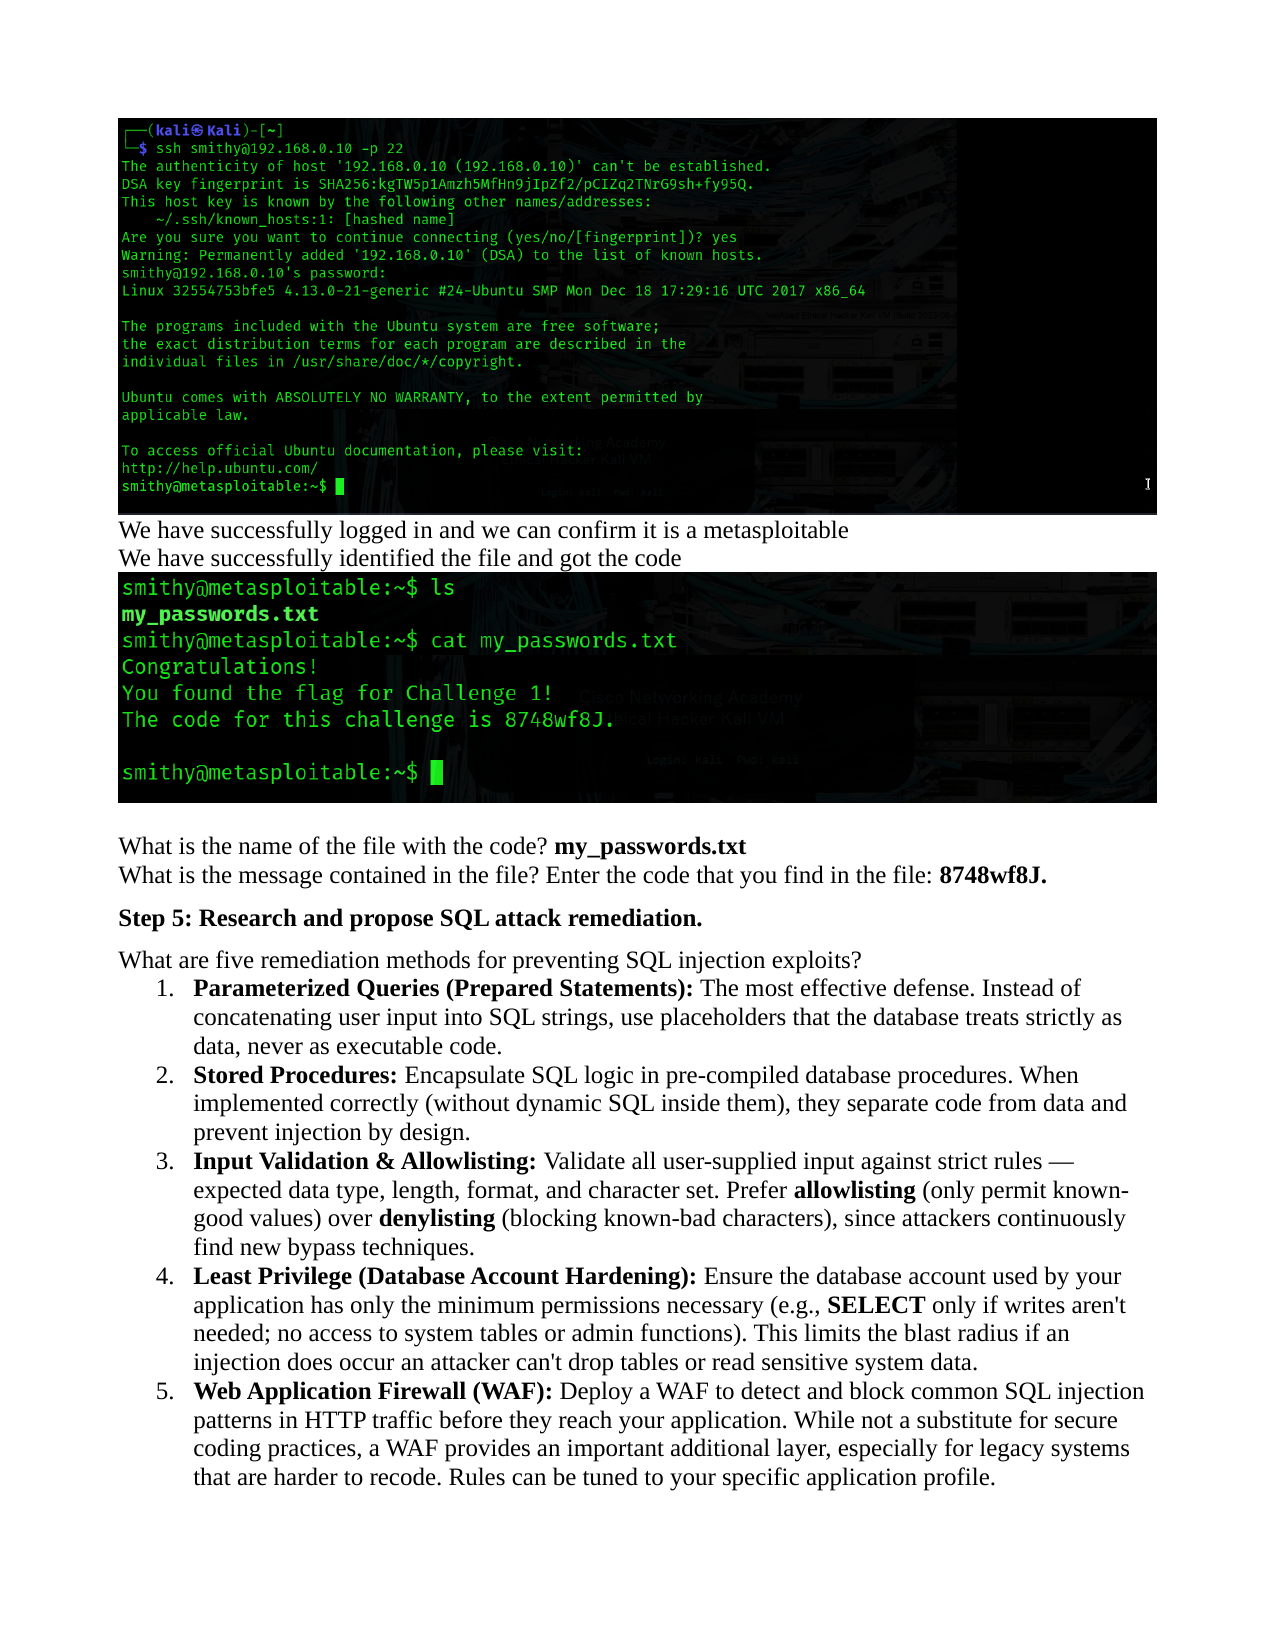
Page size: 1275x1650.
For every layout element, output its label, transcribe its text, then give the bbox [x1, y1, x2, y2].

text What is the name of the file with the code? my_passwords.txt [118, 831, 1157, 860]
text What is the message contained in the file? Enter the code that you find in the file: 8748wf8J. [118, 860, 1157, 889]
picture [118, 572, 1157, 803]
text We have successfully logged in and we can confirm it is a metasploitable [118, 515, 1157, 543]
list Least Privilege (Database Account Hardening): Ensure the database account used by your application has only the minimum permissions necessary (e.g., SELECT only if writes aren't needed; no access to system tables or admin functions). This limits the blast radius if an injection does occur an attacker can't drop tables or read sensitive system data. [156, 1261, 1157, 1376]
list Parameterized Queries (Prepared Statements): The most effective defense. Instead of concatenating user input into SQL strings, use placeholders that the database treats strictly as data, never as executable code. [156, 973, 1157, 1060]
text We have successfully identified the file and got the code [118, 543, 1157, 572]
list Stored Procedures: Encapsulate SQL logic in pre-compiled database procedures. When implemented correctly (without dynamic SQL inside them), they separate code from data and prevent injection by design. [156, 1060, 1157, 1146]
list Web Application Firewall (WAF): Deploy a WAF to detect and block common SQL injection patterns in HTTP traffic before they reach your application. While not a substitute for secure coding practices, a WAF provides an important additional layer, especially for legacy systems that are harder to recode. Rules can be tuned to your specific application profile. [156, 1376, 1157, 1491]
picture [118, 118, 1157, 515]
subtitle Step 5: Research and propose SQL attack remediation. [118, 903, 1157, 932]
list Input Validation & Allowlisting: Validate all user-supplied input against strict rules — expected data type, length, format, and character set. Prefer allowlisting (only permit known-good values) over denylisting (blocking known-bad characters), since attackers continuously find new bypass techniques. [156, 1146, 1157, 1261]
text What are five remediation methods for preventing SQL injection exploits? [118, 945, 1157, 973]
